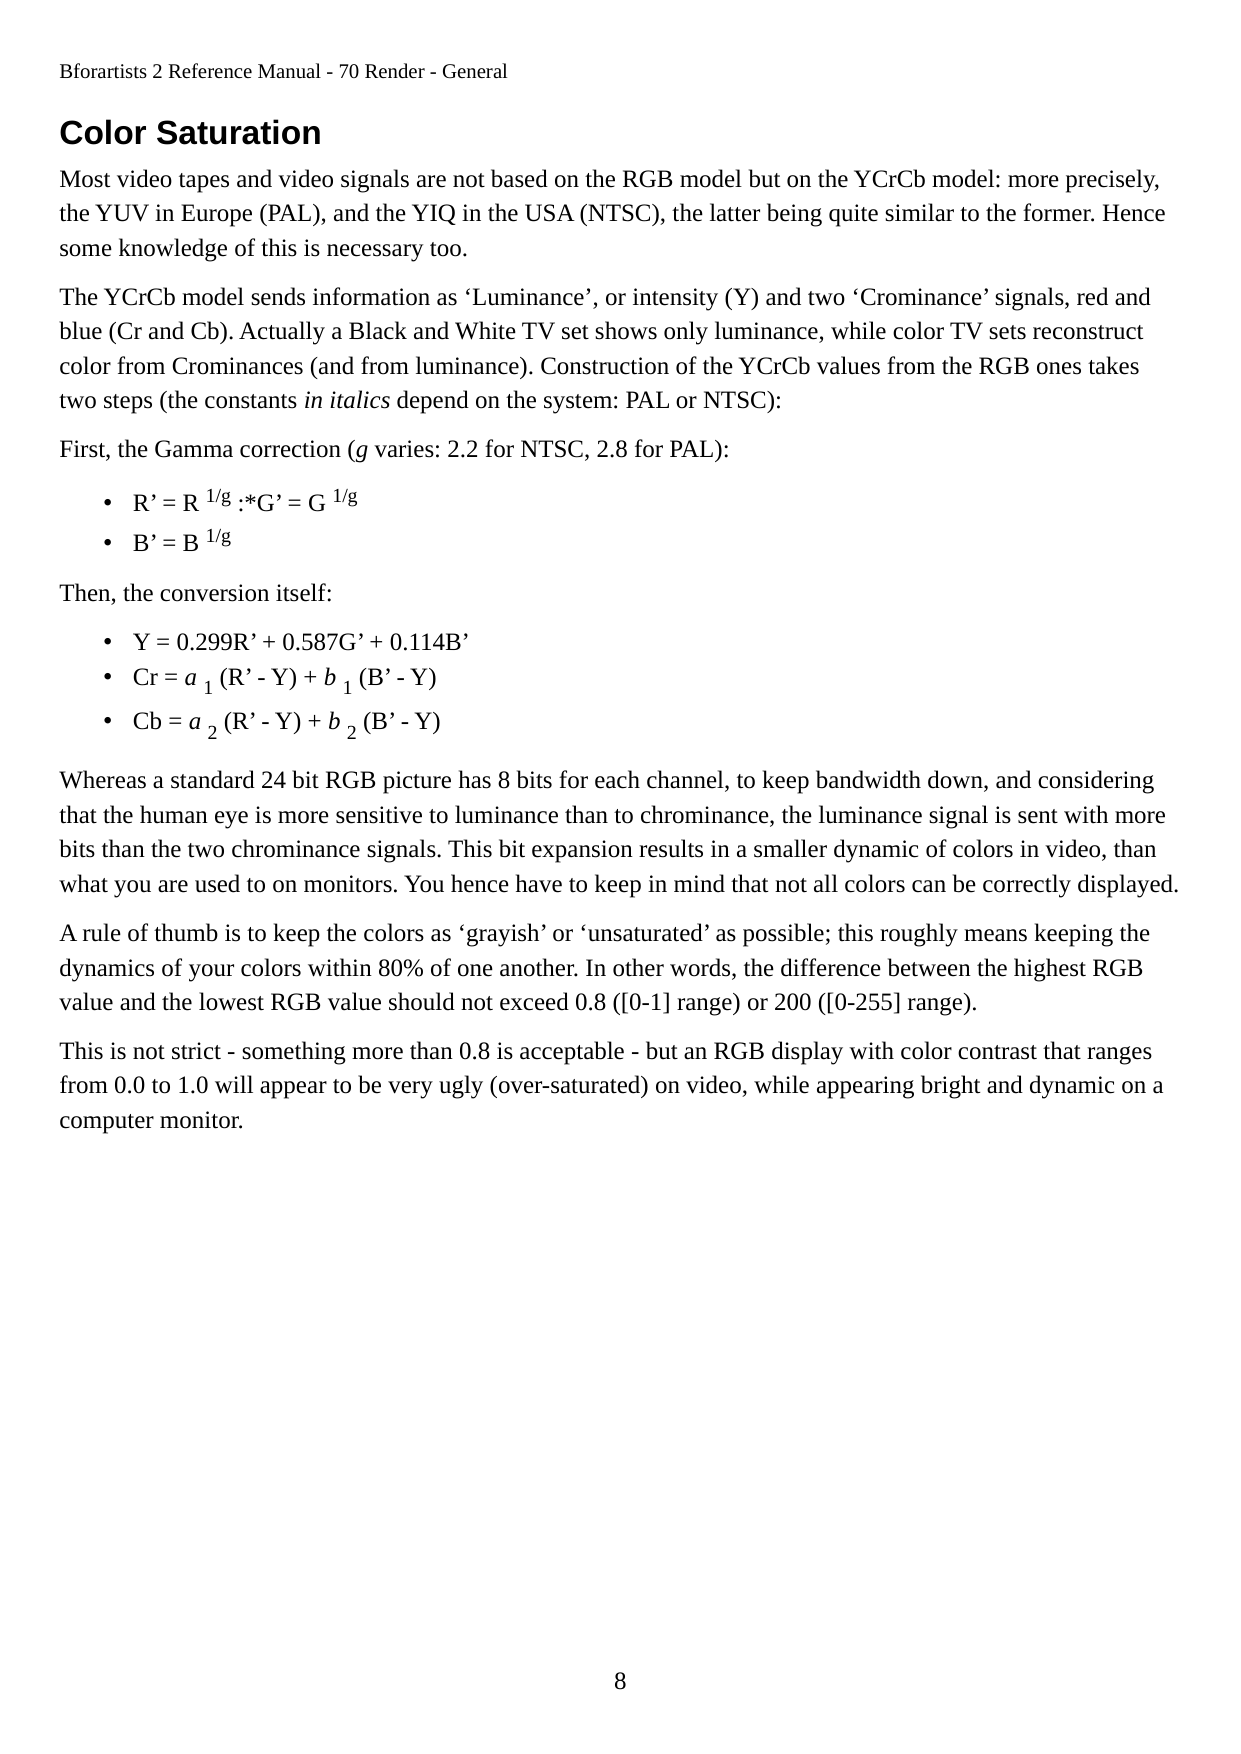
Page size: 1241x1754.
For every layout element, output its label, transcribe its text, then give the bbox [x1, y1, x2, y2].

list B’ = B 1/g [103, 523, 1181, 557]
text First, the Gamma correction (g varies: 2.2 for NTSC, 2.8 for PAL): [59, 434, 1181, 463]
text This is not strict - something more than 0.8 is acceptable - but an RGB display with color contrast that ranges from 0.0 to 1.0 will appear to be very ugly (over-saturated) on video, while appearing bright and dynamic on a computer monitor. [59, 1036, 1181, 1134]
text The YCrCb model sends information as ‘Luminance’, or intensity (Y) and two ‘Crominance’ signals, red and blue (Cr and Cb). Actually a Black and White TV set shows only luminance, while color TV sets reconstruct color from Crominances (and from luminance). Construction of the YCrCb values from the RGB ones takes two steps (the constants in italics depend on the system: PAL or NTSC): [59, 282, 1181, 414]
list Cr = a 1 (R’ - Y) + b 1 (B’ - Y) [103, 662, 1181, 699]
text Whereas a standard 24 bit RGB picture has 8 bits for each channel, to keep bandwidth down, and considering that the human eye is more sensitive to luminance than to chrominance, the luminance signal is sent with more bits than the two chrominance signals. This bit expansion results in a smaller dynamic of colors in video, than what you are used to on monitors. You hence have to keep in mind that not all colors can be correctly displayed. [59, 766, 1181, 898]
list Cb = a 2 (R’ - Y) + b 2 (B’ - Y) [103, 706, 1181, 744]
list Y = 0.299R’ + 0.587G’ + 0.114B’ [103, 627, 1181, 656]
text Then, the conversion itself: [59, 578, 1181, 607]
text Most video tapes and video signals are not based on the RGB model but on the YCrCb model: more precisely, the YUV in Europe (PAL), and the YIQ in the USA (NTSC), the latter being quite similar to the former. Hence some knowledge of this is necessary too. [59, 164, 1181, 261]
text A rule of thumb is to keep the colors as ‘grayish’ or ‘unsaturated’ as possible; this roughly means keeping the dynamics of your colors within 80% of one another. In other words, the difference between the highest RGB value and the lowest RGB value should not exceed 0.8 ([0-1] range) or 200 ([0-255] range). [59, 918, 1181, 1016]
subtitle Color Saturation [59, 113, 1181, 151]
list R’ = R 1/g :*G’ = G 1/g [103, 483, 1181, 517]
